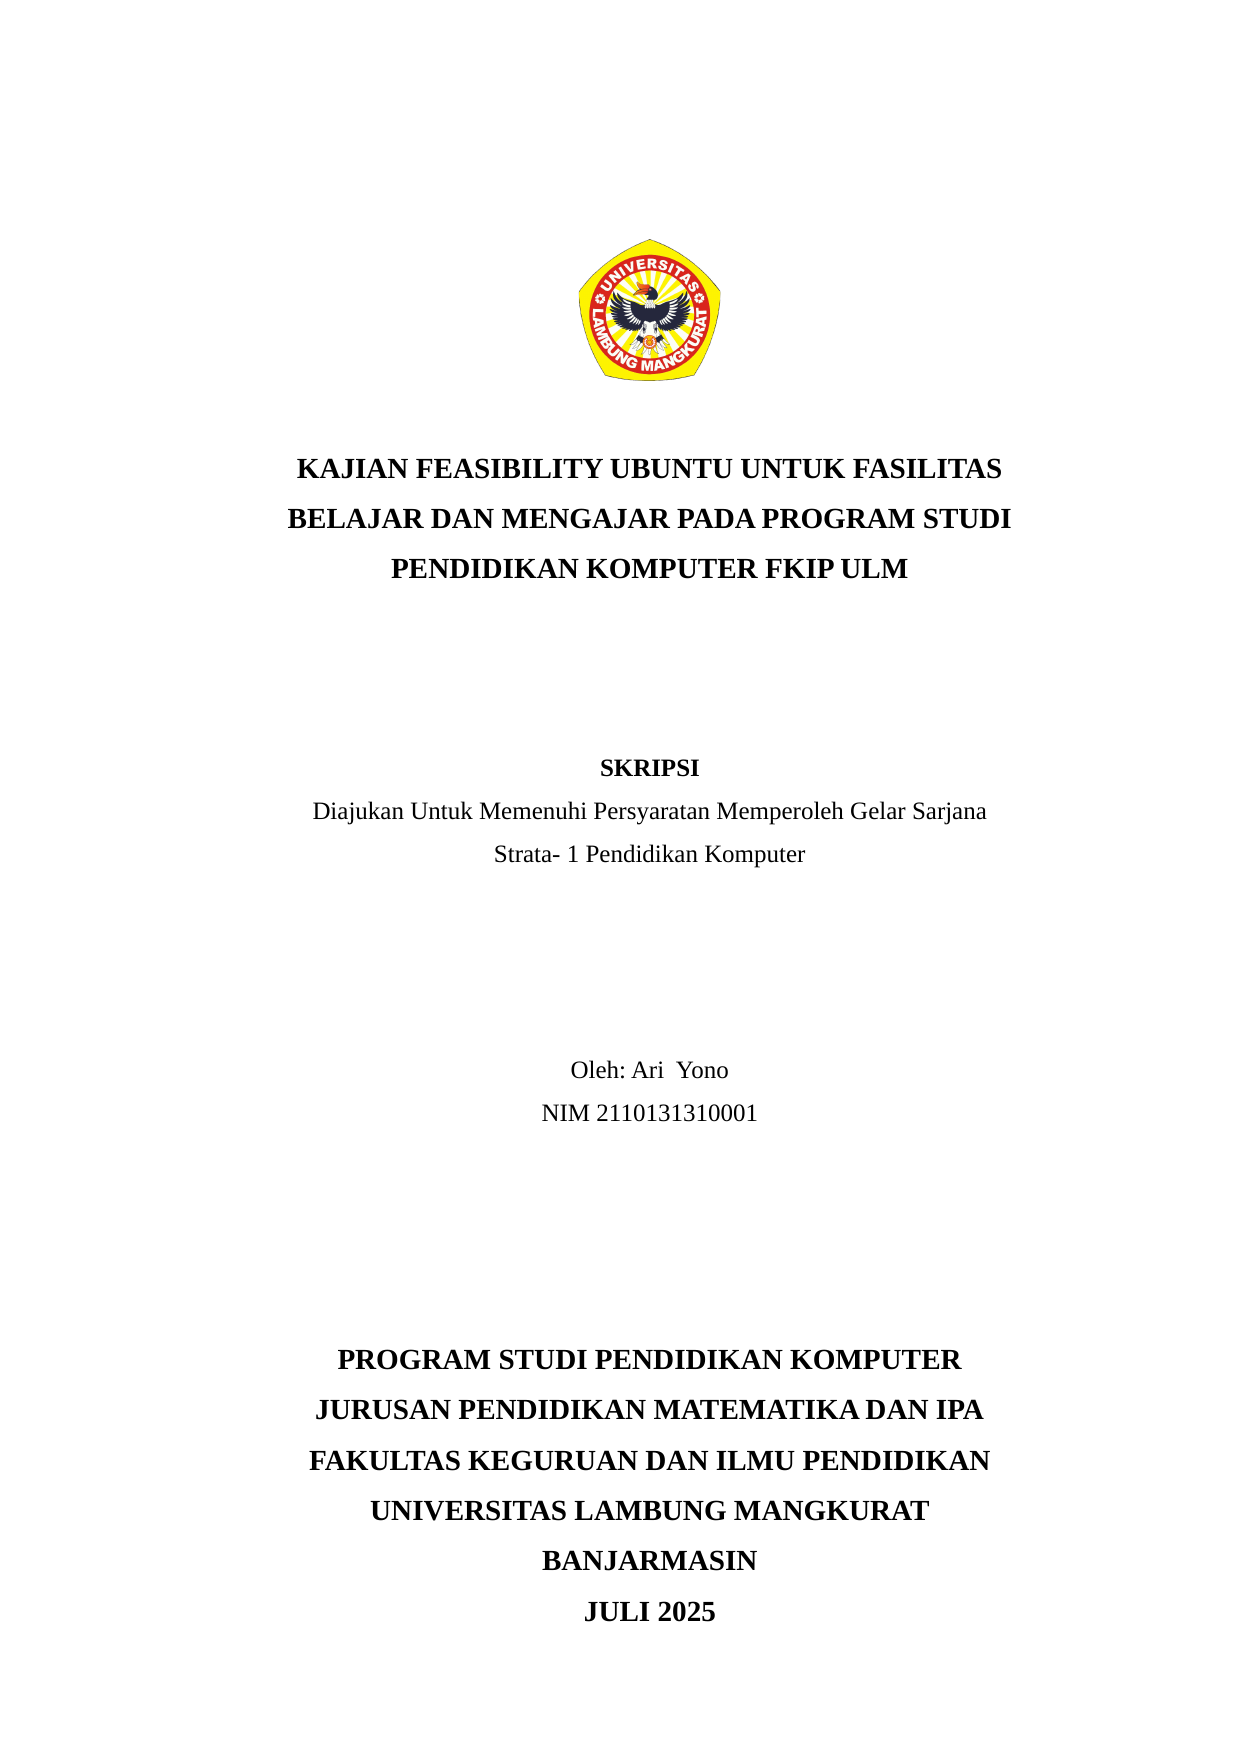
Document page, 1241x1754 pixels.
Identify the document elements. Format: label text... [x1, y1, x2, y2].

text Strata- 1 Pendidikan Komputer [236, 839, 1063, 868]
text FAKULTAS KEGURUAN DAN ILMU PENDIDIKAN [236, 1443, 1063, 1476]
text Oleh: Ari Yono [236, 1055, 1063, 1083]
text JULI 2025 [236, 1594, 1063, 1627]
text PROGRAM STUDI PENDIDIKAN KOMPUTER [236, 1342, 1063, 1376]
text UNIVERSITAS LAMBUNG MANGKURAT [236, 1493, 1063, 1527]
text BANJARMASIN [236, 1543, 1063, 1577]
text NIM 2110131310001 [236, 1098, 1063, 1127]
text SKRIPSI [236, 753, 1063, 782]
text KAJIAN FEASIBILITY UBUNTU untuk fasilitas belajar dan mengajar pada PROGRAM STUDI PENDIDIKAN KOMPUTER FKIP ULM [236, 451, 1063, 585]
picture [578, 239, 721, 381]
text Diajukan Untuk Memenuhi Persyaratan Memperoleh Gelar Sarjana [236, 796, 1063, 825]
text JURUSAN PENDIDIKAN MATEMATIKA DAN IPA [236, 1392, 1063, 1426]
